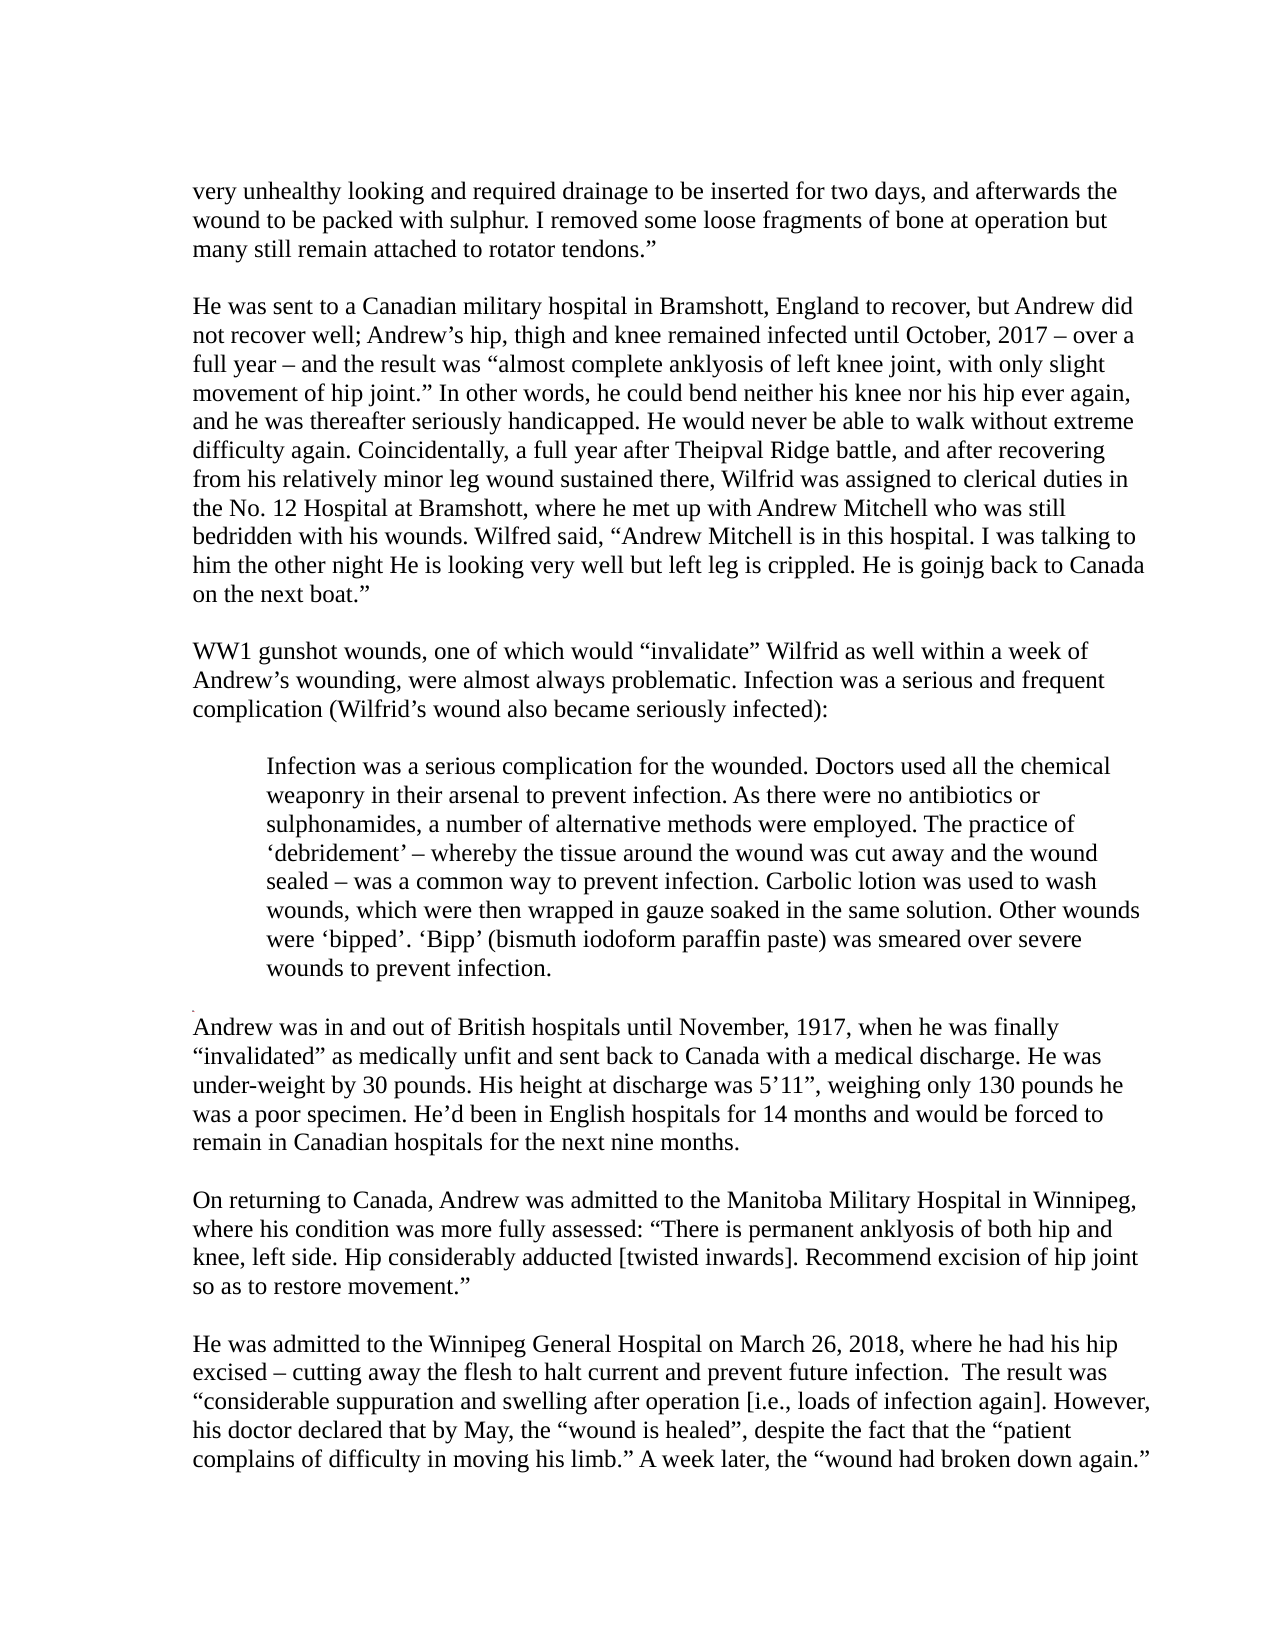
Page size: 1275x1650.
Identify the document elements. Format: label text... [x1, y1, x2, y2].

text On returning to Canada, Andrew was admitted to the Manitoba Military Hospital in Winnipeg, where his condition was more fully assessed: “There is permanent anklyosis of both hip and knee, left side. Hip considerably adducted [twisted inwards]. Recommend excision of hip joint so as to restore movement.” [192, 1185, 1158, 1300]
text very unhealthy looking and required drainage to be inserted for two days, and afterwards the wound to be packed with sulphur. I removed some loose fragments of bone at operation but many still remain attached to rotator tendons.” [192, 176, 1158, 263]
text He was admitted to the Winnipeg General Hospital on March 26, 2018, where he had his hip excised – cutting away the flesh to halt current and prevent future infection. The result was “considerable suppuration and swelling after operation [i.e., loads of infection again]. However, his doctor declared that by May, the “wound is healed”, despite the fact that the “patient complains of difficulty in moving his limb.” A week later, the “wound had broken down again.” [192, 1329, 1158, 1472]
text Infection was a serious complication for the wounded. Doctors used all the chemical weaponry in their arsenal to prevent infection. As there were no antibiotics or sulphonamides, a number of alternative methods were employed. The practice of ‘debridement’ – whereby the tissue around the wound was cut away and the wound sealed – was a common way to prevent infection. Carbolic lotion was used to wash wounds, which were then wrapped in gauze soaked in the same solution. Other wounds were ‘bipped’. ‘Bipp’ (bismuth iodoform paraffin paste) was smeared over severe wounds to prevent infection. [266, 751, 1158, 981]
text WW1 gunshot wounds, one of which would “invalidate” Wilfrid as well within a week of Andrew’s wounding, were almost always problematic. Infection was a serious and frequent complication (Wilfrid’s wound also became seriously infected): [192, 636, 1158, 723]
text Andrew was in and out of British hospitals until November, 1917, when he was finally “invalidated” as medically unfit and sent back to Canada with a medical discharge. He was under-weight by 30 pounds. His height at discharge was 5’11”, weighing only 130 pounds he was a poor specimen. He’d been in English hospitals for 14 months and would be forced to remain in Canadian hospitals for the next nine months. [192, 1012, 1158, 1156]
text He was sent to a Canadian military hospital in Bramshott, England to recover, but Andrew did not recover well; Andrew’s hip, thigh and knee remained infected until October, 2017 – over a full year – and the result was “almost complete anklyosis of left knee joint, with only slight movement of hip joint.” In other words, he could bend neither his knee nor his hip ever again, and he was thereafter seriously handicapped. He would never be able to walk without extreme difficulty again. Coincidentally, a full year after Theipval Ridge battle, and after recovering from his relatively minor leg wound sustained there, Wilfrid was assigned to clerical duties in the No. 12 Hospital at Bramshott, where he met up with Andrew Mitchell who was still bedridden with his wounds. Wilfred said, “Andrew Mitchell is in this hospital. I was talking to him the other night He is looking very well but left leg is crippled. He is goinjg back to Canada on the next boat.” [192, 291, 1158, 608]
